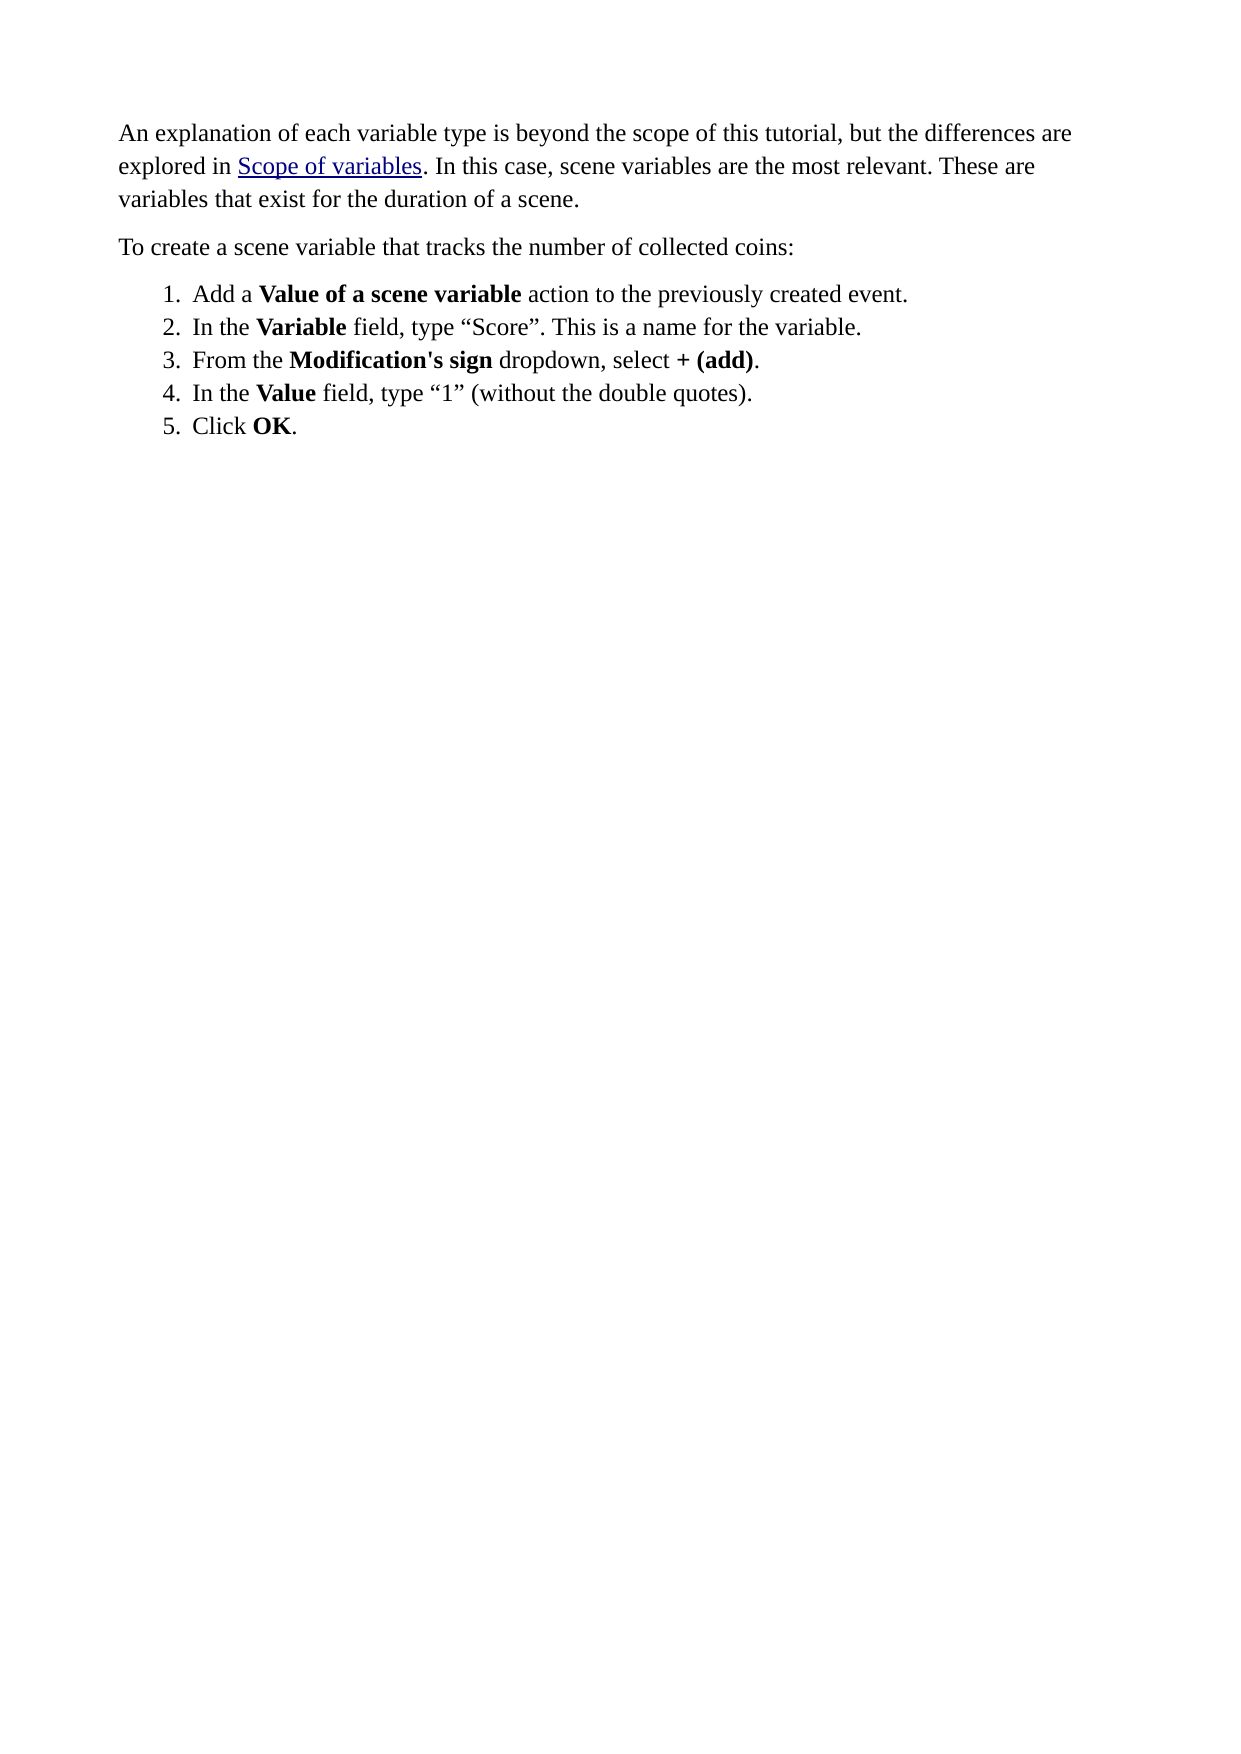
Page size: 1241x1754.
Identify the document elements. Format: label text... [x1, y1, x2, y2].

list In the Value field, type “1” (without the double quotes). [162, 378, 1122, 407]
list From the Modification's sign dropdown, select + (add). [162, 345, 1122, 374]
text To create a scene variable that tracks the number of collected coins: [118, 232, 1122, 261]
list Add a Value of a scene variable action to the previously created event. [162, 279, 1122, 308]
list Click OK. [162, 411, 1122, 440]
list In the Variable field, type “Score”. This is a name for the variable. [162, 312, 1122, 341]
text An explanation of each variable type is beyond the scope of this tutorial, but the differences are explored in Scope of variables. In this case, scene variables are the most relevant. These are variables that exist for the duration of a scene. [118, 118, 1122, 213]
